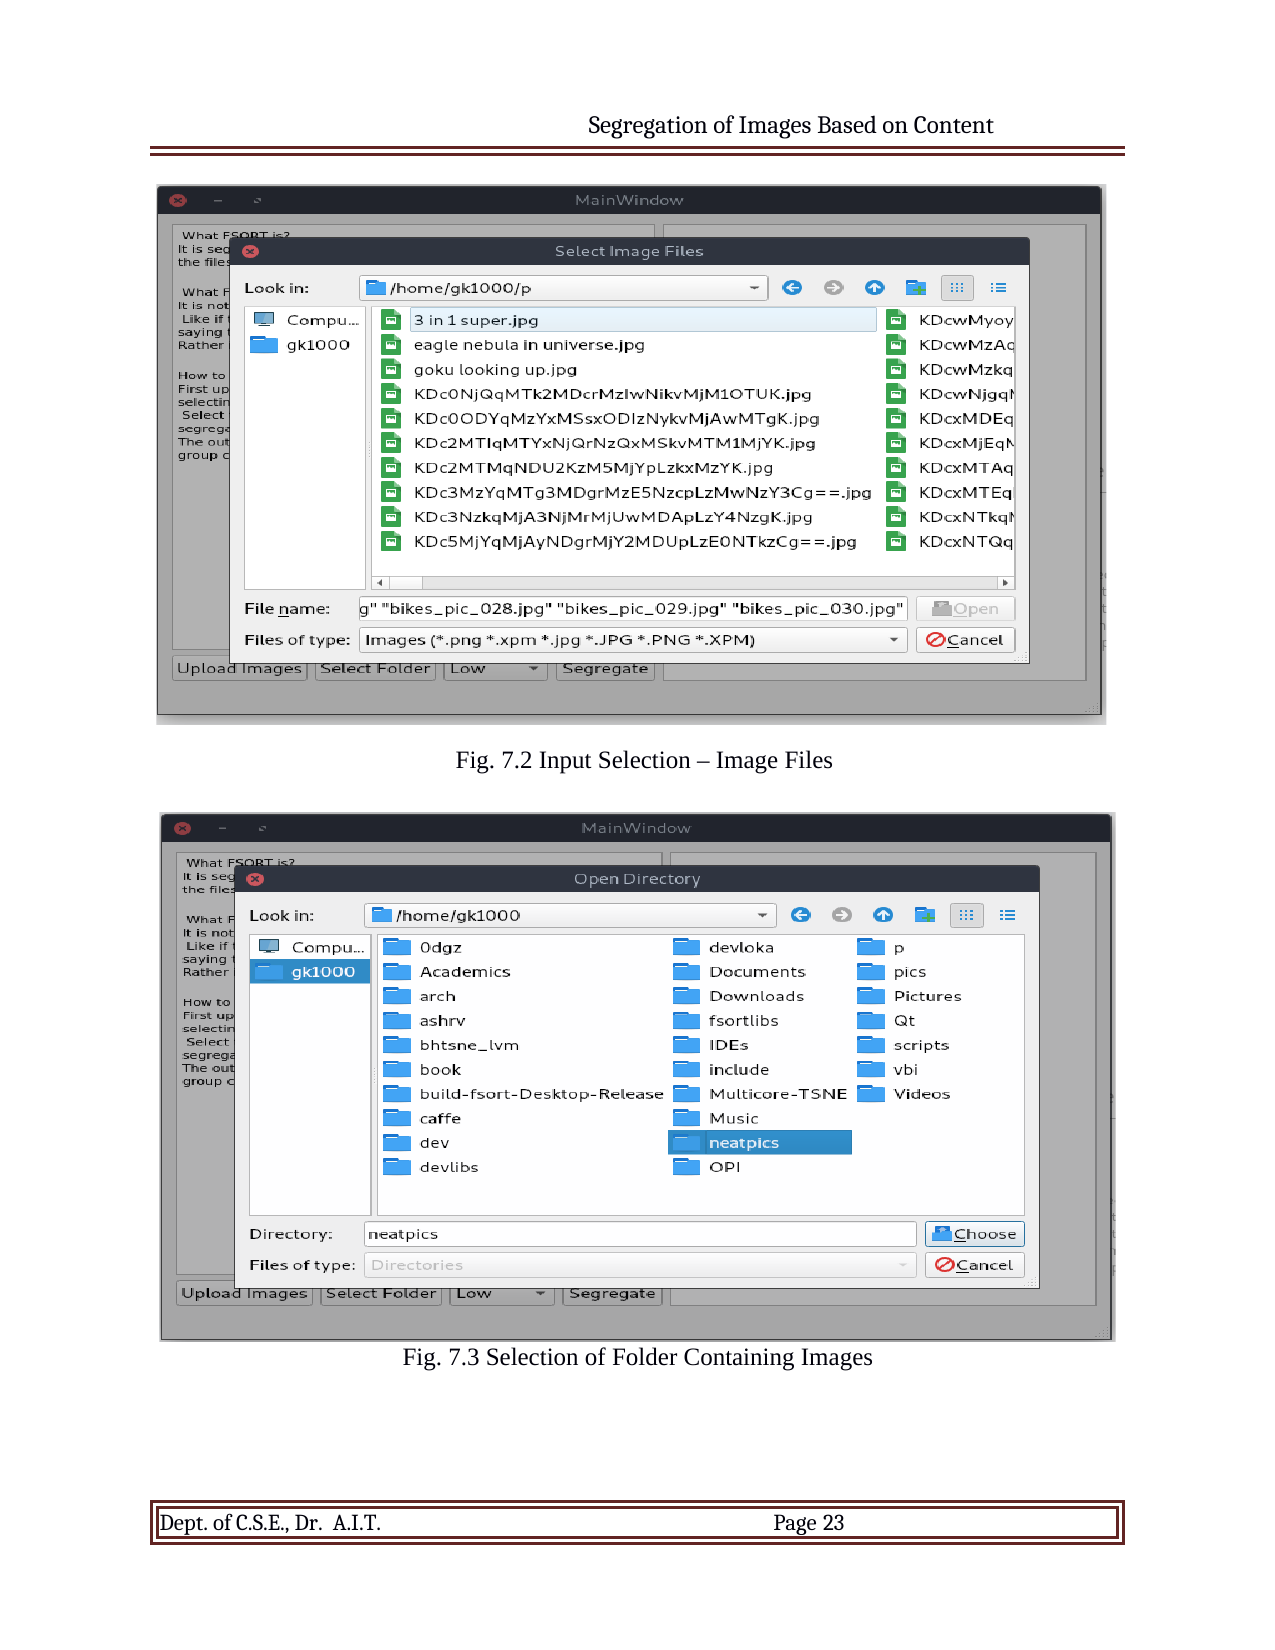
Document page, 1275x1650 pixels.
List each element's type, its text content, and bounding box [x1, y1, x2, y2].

text Fig. 7.2 Input Selection – Image Files [150, 186, 1125, 775]
text Fig. 7.3 Selection of Folder Containing Images [150, 813, 1125, 1414]
picture [159, 812, 1116, 1342]
picture [156, 184, 1107, 725]
